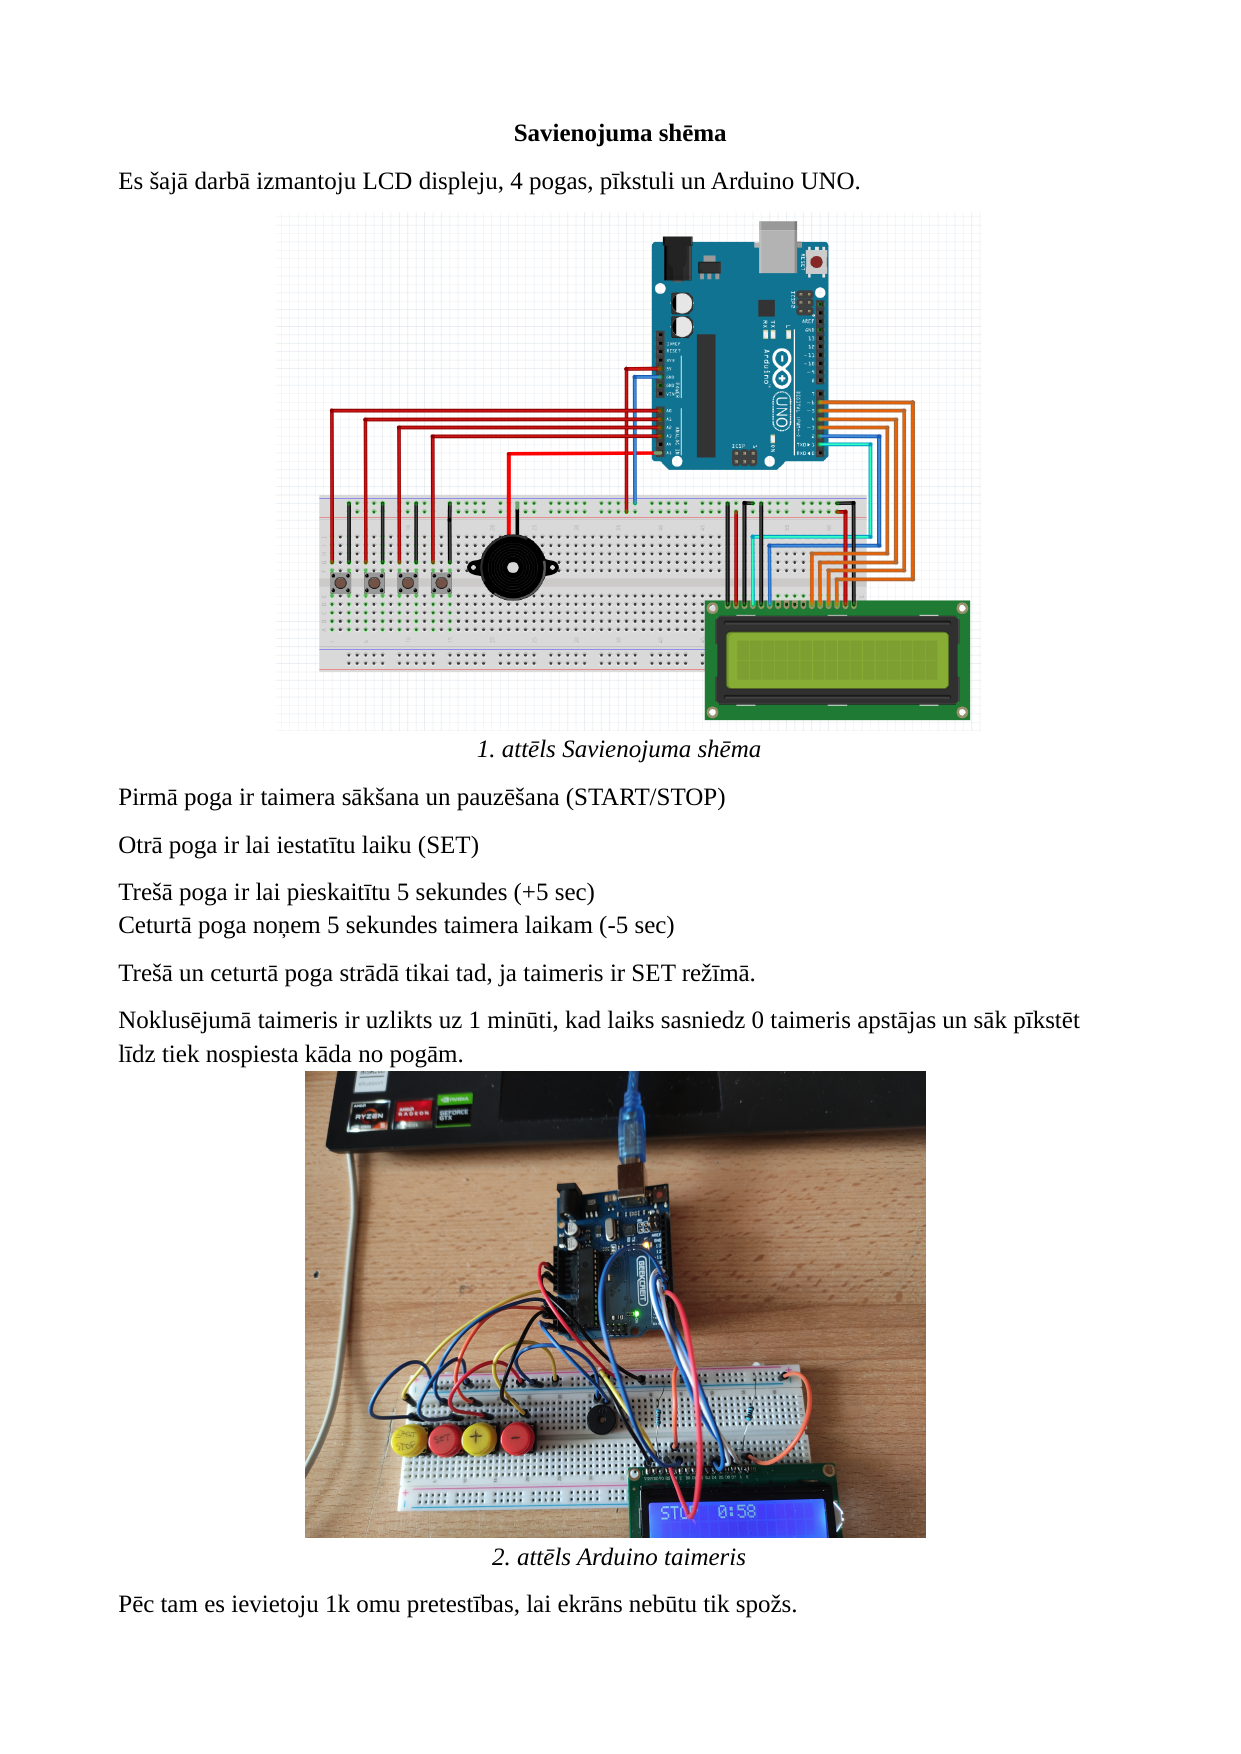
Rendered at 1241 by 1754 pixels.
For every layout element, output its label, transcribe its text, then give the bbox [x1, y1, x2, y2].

text Es šajā darbā izmantoju LCD displeju, 4 pogas, pīkstuli un Arduino UNO. [118, 166, 1122, 194]
text Otrā poga ir lai iestatītu laiku (SET) [118, 830, 1122, 858]
text Savienojuma shēma [118, 118, 1122, 147]
text Trešā poga ir lai pieskaitītu 5 sekundes (+5 sec) Ceturtā poga noņem 5 sekundes taimera laikam (-5 sec) [118, 877, 1122, 939]
text Noklusējumā taimeris ir uzlikts uz 1 minūti, kad laiks sasniedz 0 taimeris apstājas un sāk pīkstēt līdz tiek nospiesta kāda no pogām. [118, 1006, 1122, 1067]
text Trešā un ceturtā poga strādā tikai tad, ja taimeris ir SET režīmā. [118, 958, 1122, 987]
text Pēc tam es ievietoju 1k omu pretestības, lai ekrāns nebūtu tik spožs. [118, 1589, 1122, 1618]
text 2. attēls Arduino taimeris [118, 1086, 1122, 1571]
text Pirmā poga ir taimera sākšana un pauzēšana (START/STOP) [118, 782, 1122, 811]
text 1. attēls Savienojuma shēma [118, 213, 1122, 763]
